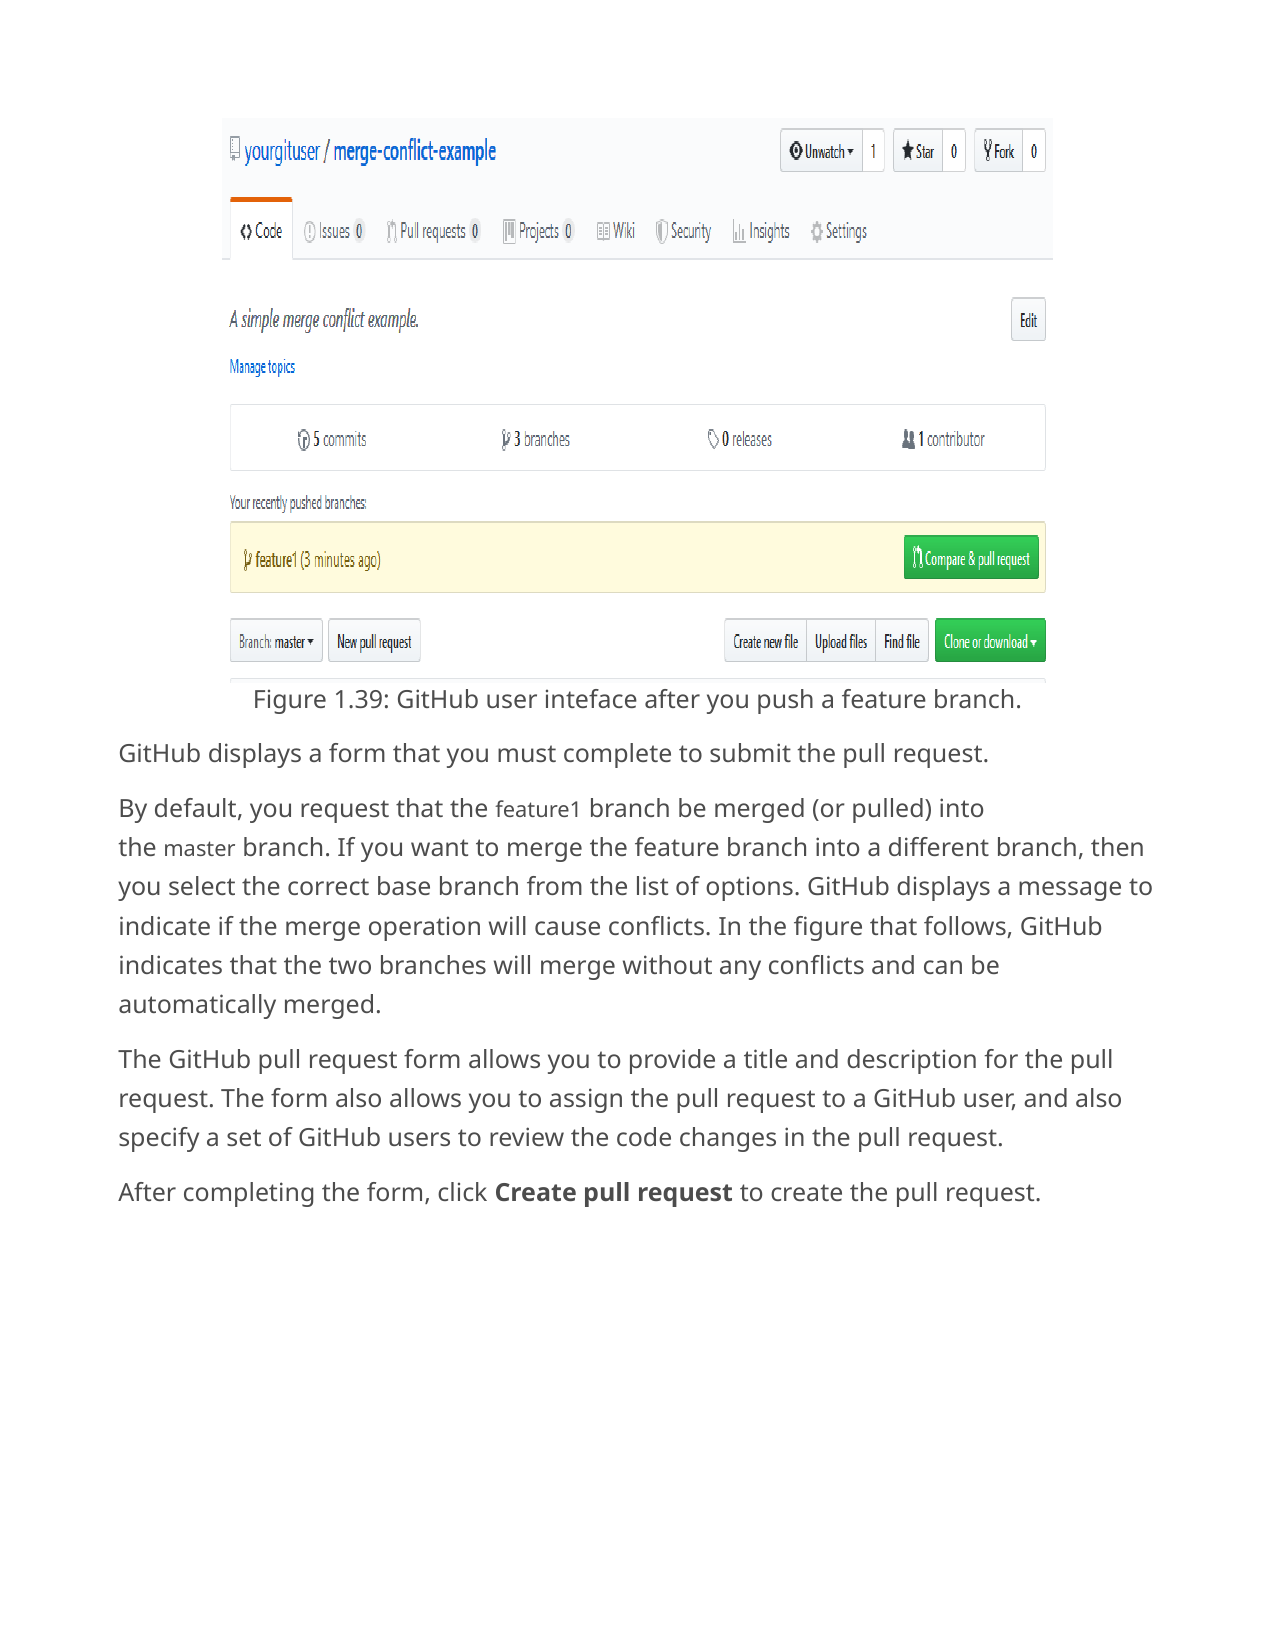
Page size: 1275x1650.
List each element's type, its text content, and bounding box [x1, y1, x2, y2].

text By default, you request that the feature1 branch be merged (or pulled) into the master branch. If you want to merge the feature branch into a different branch, then you select the correct base branch from the list of options. GitHub displays a message to indicate if the merge operation will cause conflicts. In the figure that follows, GitHub indicates that the two branches will merge without any conflicts and can be automatically merged. [118, 791, 1157, 1021]
text GitHub displays a form that you must complete to submit the pull request. [118, 736, 1157, 770]
picture [222, 118, 1053, 683]
text Figure 1.39: GitHub user inteface after you push a feature branch. [118, 682, 1157, 716]
text After completing the form, click Create pull request to create the pull request. [118, 1174, 1157, 1208]
text The GitHub pull request form allows you to provide a title and description for the pull request. The form also allows you to assign the pull request to a GitHub user, and also specify a set of GitHub users to review the code changes in the pull request. [118, 1041, 1157, 1154]
